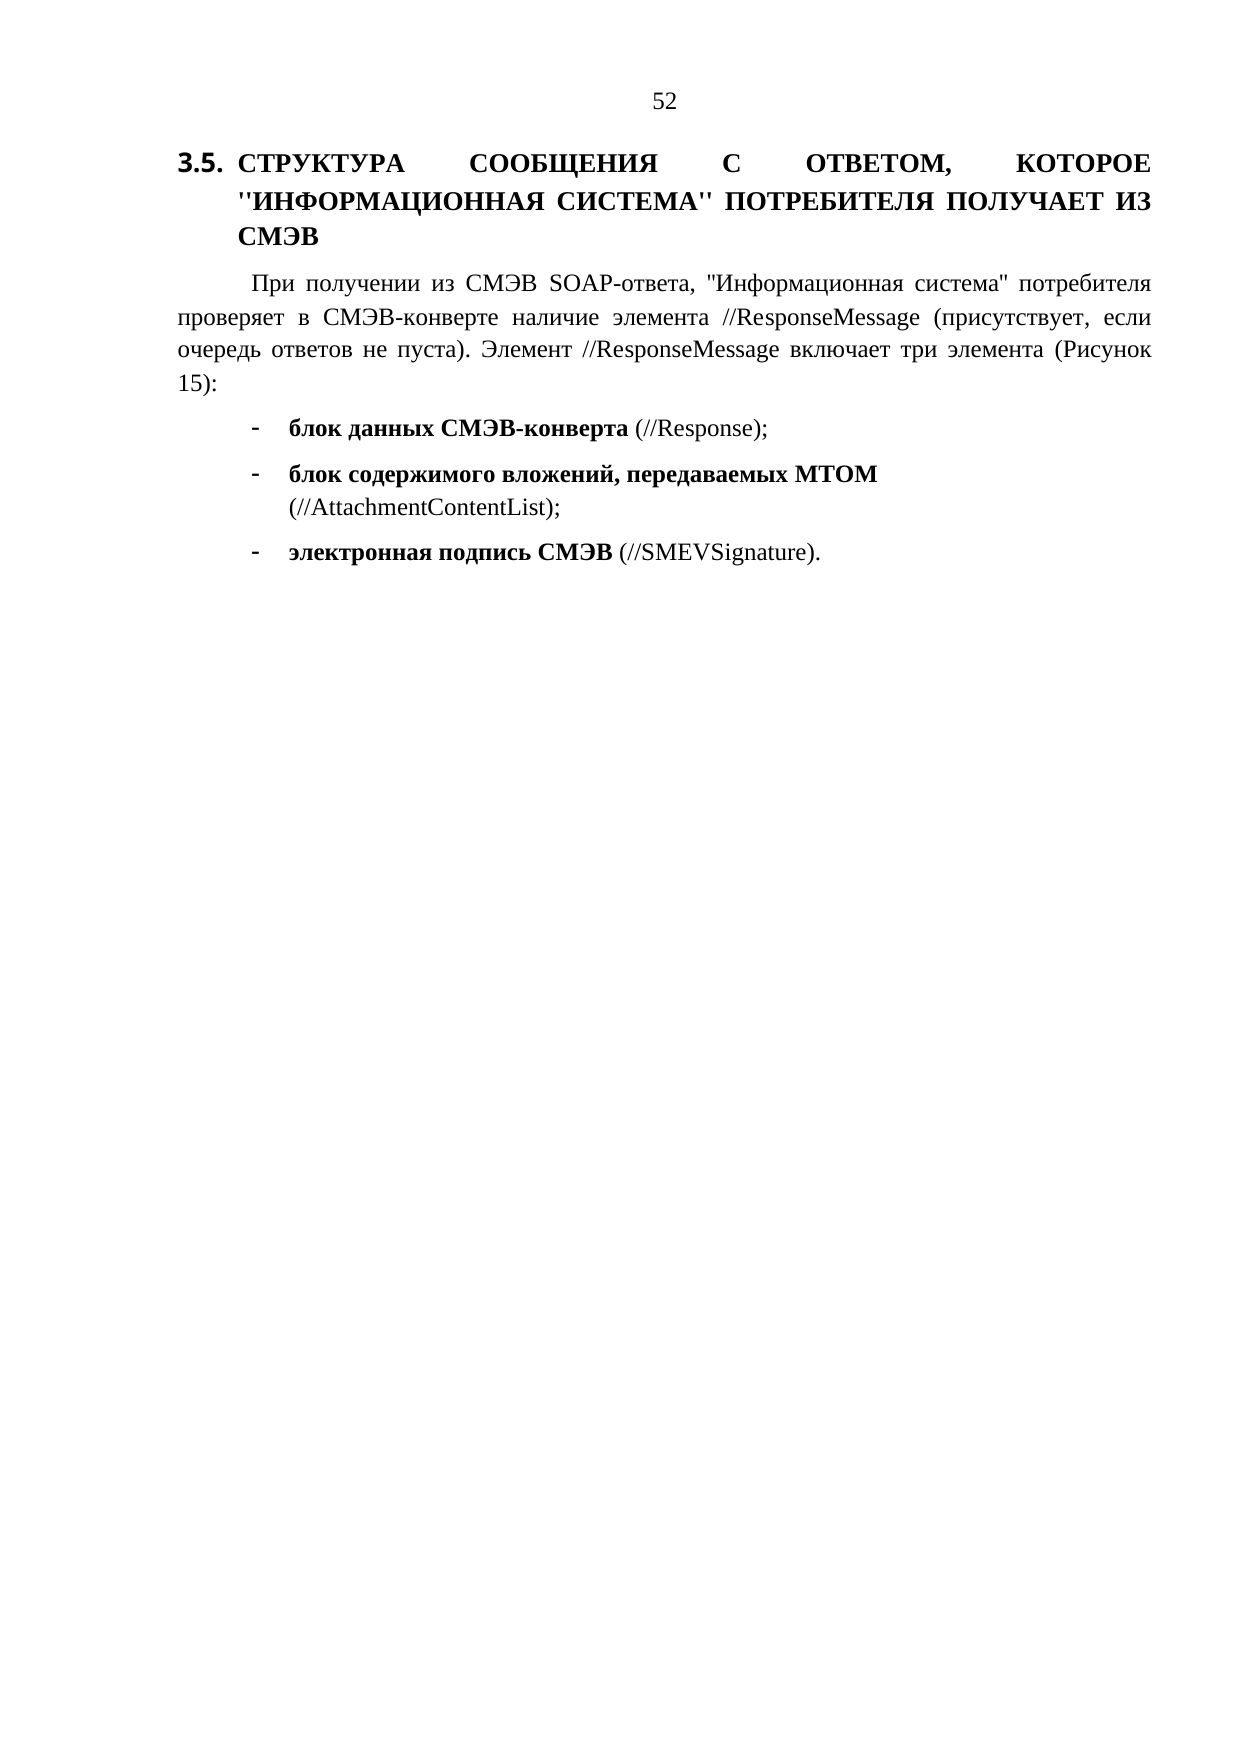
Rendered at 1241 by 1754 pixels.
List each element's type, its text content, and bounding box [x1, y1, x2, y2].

subtitle Структура сообщения с ответом, которое ''Информационная система'' потребителя получает из СМЭВ [177, 143, 1152, 251]
list блок данных СМЭВ-конверта (//Response); [251, 413, 1152, 442]
text При получении из СМЭВ SOAP-ответа, ''Информационная система'' потребителя проверяет в СМЭВ-конверте наличие элемента //ResponseMessage (присутствует, если очередь ответов не пуста). Элемент //ResponseMessage включает три элемента (Рисунок 15): [177, 268, 1152, 396]
list электронная подпись СМЭВ (//SMEVSignature). [251, 537, 1152, 566]
list блок содержимого вложений, передаваемых MTOM (//AttachmentContentList); [251, 459, 1152, 520]
